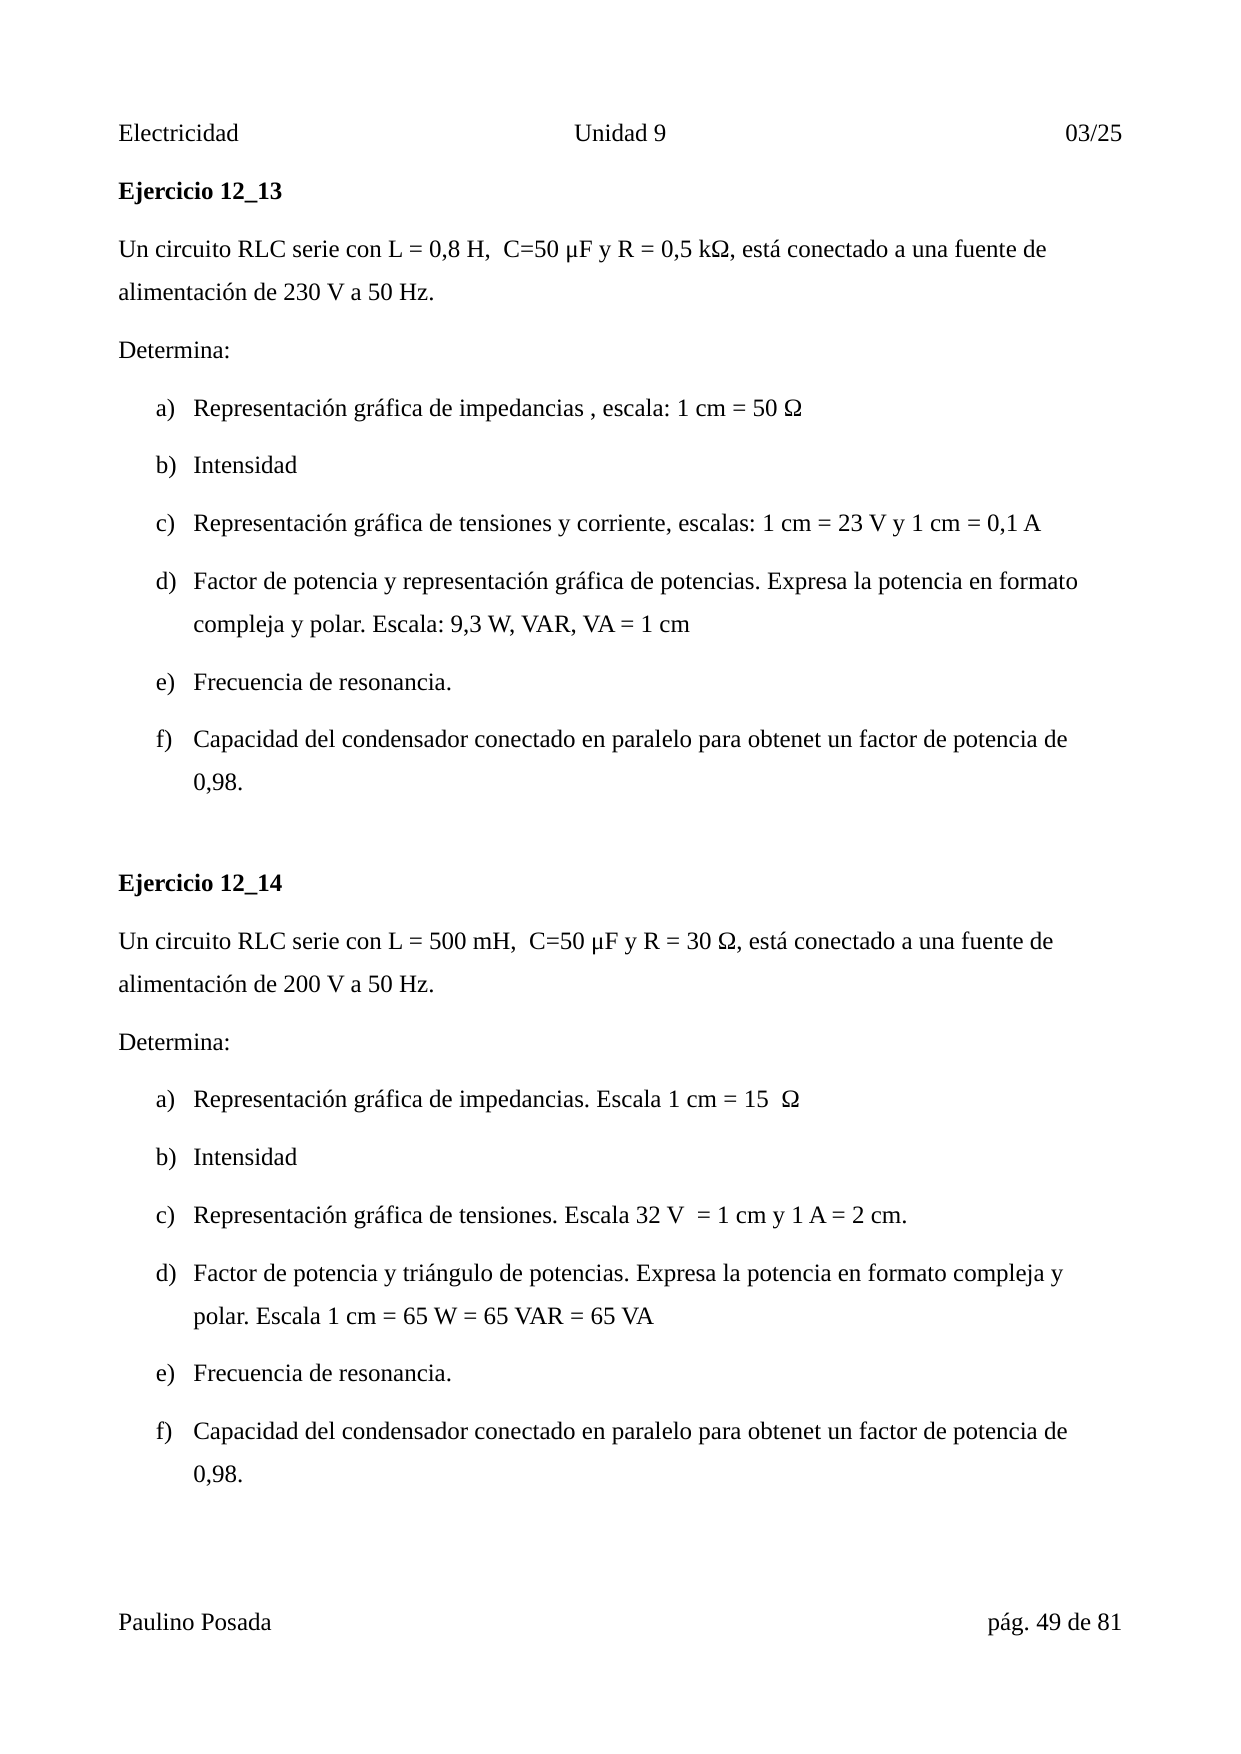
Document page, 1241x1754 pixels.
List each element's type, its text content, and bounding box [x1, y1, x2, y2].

list Factor de potencia y triángulo de potencias. Expresa la potencia en formato compleja y polar. Escala 1 cm = 65 W = 65 VAR = 65 VA [156, 1258, 1122, 1329]
list Intensidad [156, 1142, 1122, 1171]
list Frecuencia de resonancia. [156, 1358, 1122, 1387]
list Capacidad del condensador conectado en paralelo para obtenet un factor de potencia de 0,98. [156, 724, 1122, 796]
list Representación gráfica de impedancias. Escala 1 cm = 15 Ω [156, 1084, 1122, 1113]
text Un circuito RLC serie con L = 500 mH, C=50 μF y R = 30 Ω, está conectado a una fuente de alimentación de 200 V a 50 Hz. [118, 926, 1122, 998]
text Un circuito RLC serie con L = 0,8 H, C=50 μF y R = 0,5 kΩ, está conectado a una fuente de alimentación de 230 V a 50 Hz. [118, 234, 1122, 306]
list Capacidad del condensador conectado en paralelo para obtenet un factor de potencia de 0,98. [156, 1416, 1122, 1488]
list Frecuencia de resonancia. [156, 667, 1122, 695]
text Ejercicio 12_14 [118, 868, 1122, 897]
text Ejercicio 12_13 [118, 176, 1122, 205]
list Representación gráfica de tensiones y corriente, escalas: 1 cm = 23 V y 1 cm = 0,1 A [156, 508, 1122, 537]
list Intensidad [156, 450, 1122, 479]
text Determina: [118, 1027, 1122, 1056]
list Representación gráfica de tensiones. Escala 32 V = 1 cm y 1 A = 2 cm. [156, 1200, 1122, 1229]
list Factor de potencia y representación gráfica de potencias. Expresa la potencia en formato compleja y polar. Escala: 9,3 W, VAR, VA = 1 cm [156, 566, 1122, 638]
list Representación gráfica de impedancias , escala: 1 cm = 50 Ω [156, 393, 1122, 421]
text Determina: [118, 335, 1122, 364]
